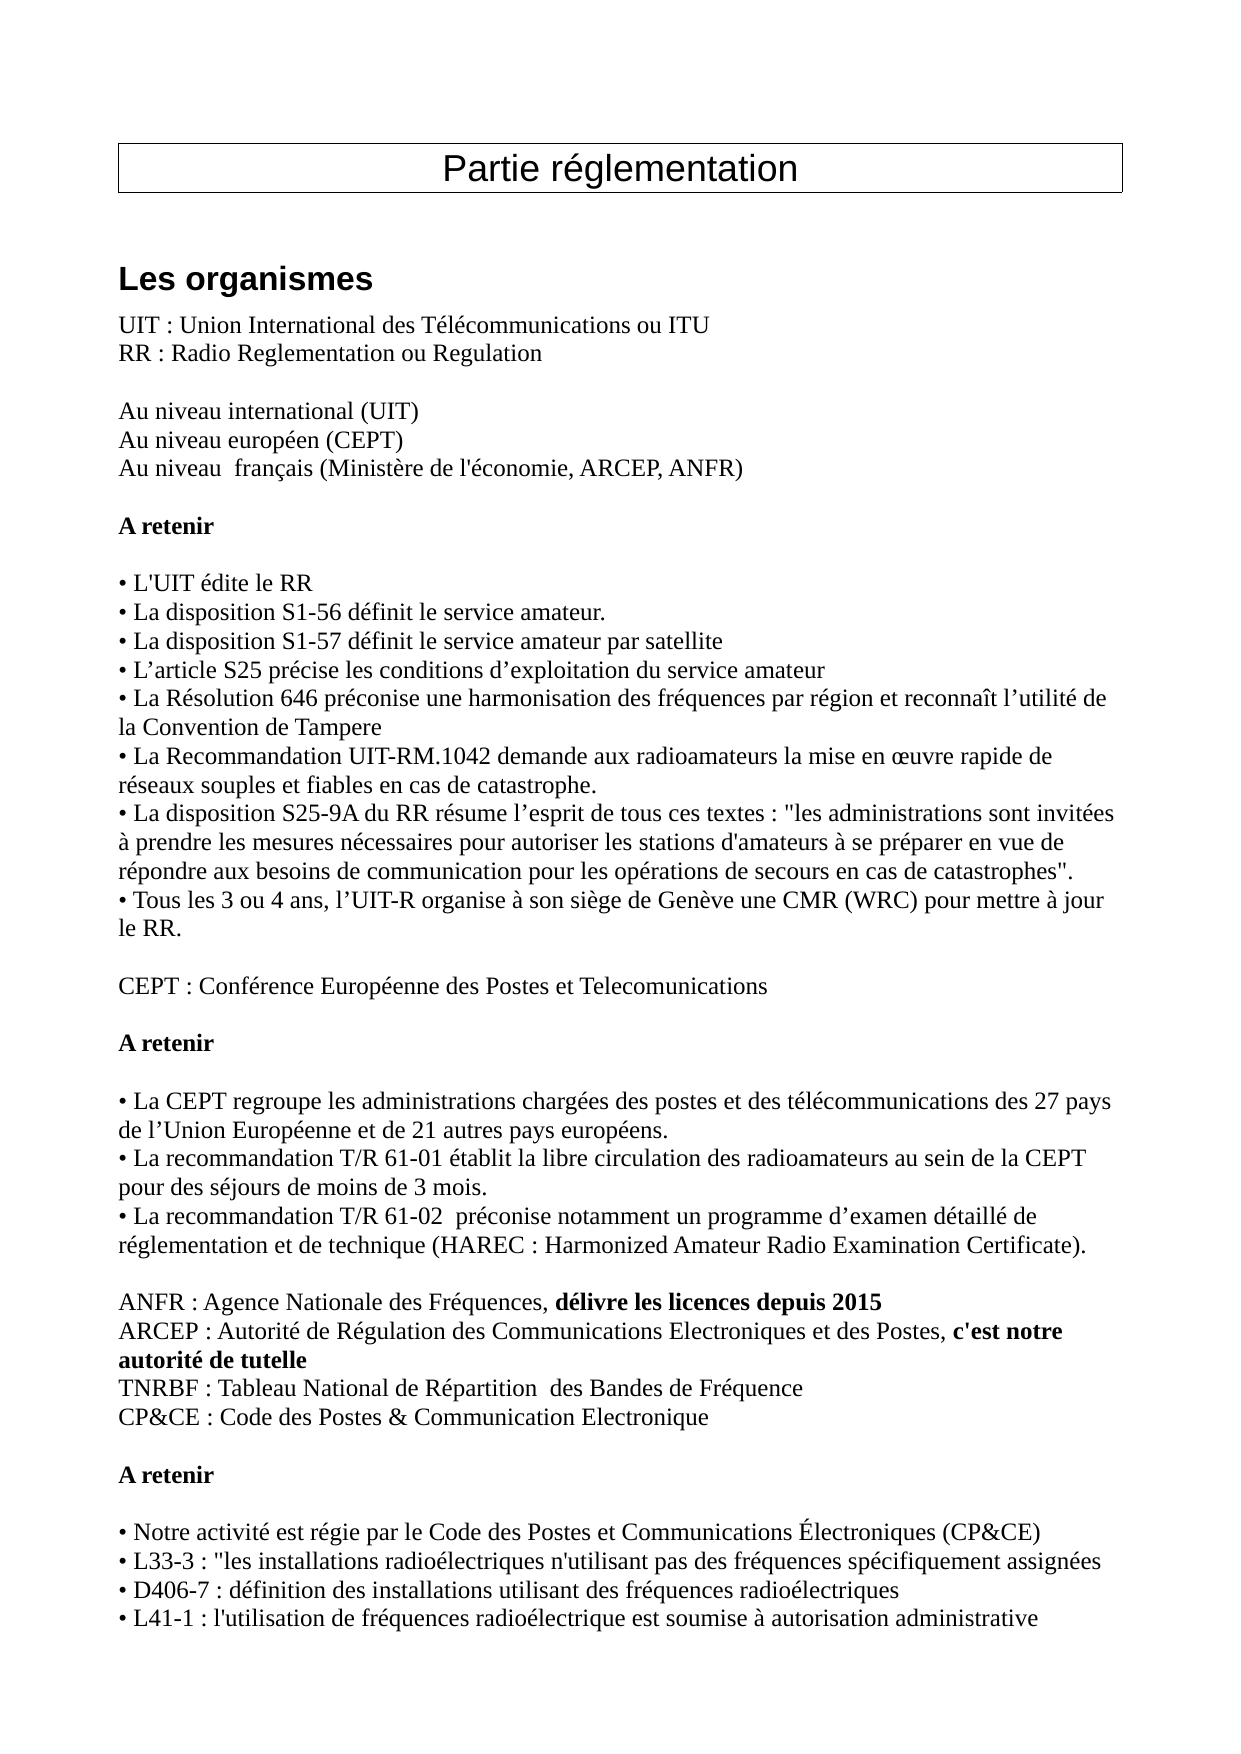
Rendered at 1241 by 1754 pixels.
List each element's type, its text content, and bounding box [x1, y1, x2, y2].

text A retenir [118, 511, 1122, 540]
subtitle Partie réglementation [119, 144, 1122, 192]
text • L'UIT édite le RR [118, 568, 1122, 597]
text • L’article S25 précise les conditions d’exploitation du service amateur [118, 655, 1122, 683]
text • La disposition S25-9A du RR résume l’esprit de tous ces textes : "les administrations sont invitées à prendre les mesures nécessaires pour autoriser les stations d'amateurs à se préparer en vue de répondre aux besoins de communication pour les opérations de secours en cas de catastrophes". [118, 798, 1122, 885]
text ANFR : Agence Nationale des Fréquences, délivre les licences depuis 2015 [118, 1287, 1122, 1316]
subtitle Les organismes [118, 258, 1122, 297]
text • Tous les 3 ou 4 ans, l’UIT-R organise à son siège de Genève une CMR (WRC) pour mettre à jour le RR. [118, 885, 1122, 942]
text • La disposition S1-57 définit le service amateur par satellite [118, 626, 1122, 655]
text A retenir [118, 1028, 1122, 1057]
text • La disposition S1-56 définit le service amateur. [118, 597, 1122, 626]
text • La CEPT regroupe les administrations chargées des postes et des télécommunications des 27 pays de l’Union Européenne et de 21 autres pays européens. [118, 1086, 1122, 1143]
text • La recommandation T/R 61-01 établit la libre circulation des radioamateurs au sein de la CEPT pour des séjours de moins de 3 mois. [118, 1143, 1122, 1201]
text • L41-1 : l'utilisation de fréquences radioélectrique est soumise à autorisation administrative [118, 1603, 1122, 1632]
text Au niveau européen (CEPT) [118, 425, 1122, 453]
text • La Résolution 646 préconise une harmonisation des fréquences par région et reconnaît l’utilité de la Convention de Tampere [118, 683, 1122, 741]
text ARCEP : Autorité de Régulation des Communications Electroniques et des Postes, c'est notre autorité de tutelle [118, 1316, 1122, 1373]
text Au niveau international (UIT) [118, 396, 1122, 425]
text CP&CE : Code des Postes & Communication Electronique [118, 1402, 1122, 1431]
text • D406-7 : définition des installations utilisant des fréquences radioélectriques [118, 1575, 1122, 1603]
text RR : Radio Reglementation ou Regulation [118, 338, 1122, 367]
text TNRBF : Tableau National de Répartition des Bandes de Fréquence [118, 1373, 1122, 1402]
text Au niveau français (Ministère de l'économie, ARCEP, ANFR) [118, 453, 1122, 482]
text A retenir [118, 1460, 1122, 1488]
text • La Recommandation UIT-RM.1042 demande aux radioamateurs la mise en œuvre rapide de réseaux souples et fiables en cas de catastrophe. [118, 741, 1122, 798]
text UIT : Union International des Télécommunications ou ITU [118, 310, 1122, 338]
text CEPT : Conférence Européenne des Postes et Telecomunications [118, 971, 1122, 1000]
text • Notre activité est régie par le Code des Postes et Communications Électroniques (CP&CE) [118, 1517, 1122, 1546]
text • La recommandation T/R 61-02 préconise notamment un programme d’examen détaillé de réglementation et de technique (HAREC : Harmonized Amateur Radio Examination Certificate). [118, 1201, 1122, 1258]
text • L33-3 : "les installations radioélectriques n'utilisant pas des fréquences spécifiquement assignées [118, 1546, 1122, 1575]
